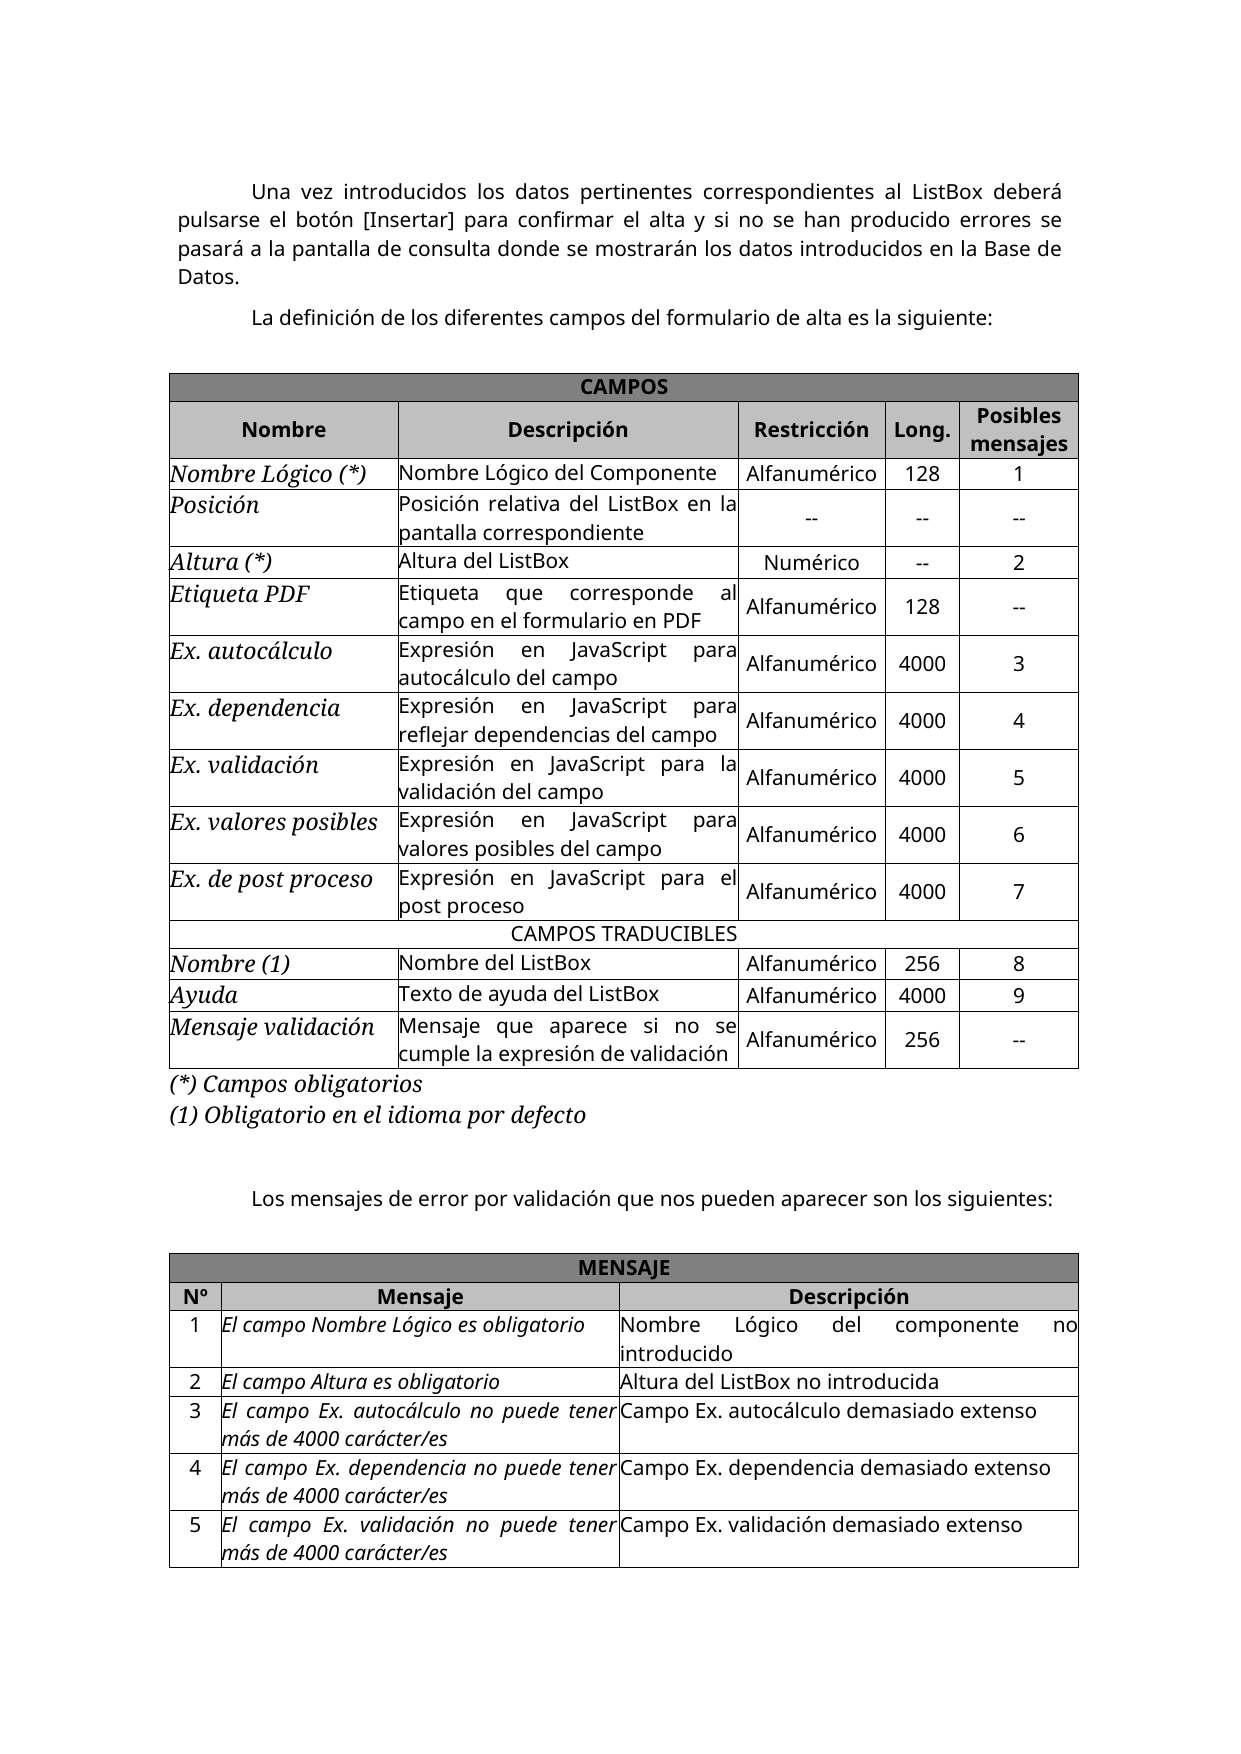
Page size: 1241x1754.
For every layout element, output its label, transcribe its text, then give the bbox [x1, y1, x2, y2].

table_cell Ex. valores posibles [170, 807, 398, 862]
table_cell 7 [960, 864, 1078, 919]
table_cell Posibles mensajes [960, 402, 1078, 458]
table_cell El campo Altura es obligatorio [222, 1368, 619, 1396]
table_cell 2 [960, 547, 1078, 578]
table_cell 2 [170, 1368, 221, 1396]
table_cell 256 [886, 949, 959, 979]
table_cell Descripción [399, 402, 738, 458]
table_cell Mensaje que aparece si no se cumple la expresión de validación [399, 1012, 738, 1068]
table_cell 5 [960, 750, 1078, 806]
text Una vez introducidos los datos pertinentes correspondientes al ListBox deberá pulsarse el botón [Insertar] para confirmar el alta y si no se han producido errores se pasará a la pantalla de consulta donde se mostrarán los datos introducidos en la Base de Datos. [177, 177, 1063, 291]
table_cell El campo Ex. validación no puede tener más de 4000 carácter/es [222, 1511, 619, 1567]
table_cell Mensaje validación [170, 1012, 398, 1068]
table_cell (1) Obligatorio en el idioma por defecto [169, 1099, 1078, 1130]
table_cell Nombre Lógico del componente no introducido [620, 1311, 1078, 1367]
table_cell 1 [960, 459, 1078, 489]
table_cell Campo Ex. dependencia demasiado extenso [620, 1454, 1078, 1510]
table_cell 5 [170, 1511, 221, 1567]
table_cell 9 [960, 980, 1078, 1011]
table_cell Campo Ex. autocálculo demasiado extenso [620, 1397, 1078, 1453]
table_cell Ayuda [170, 980, 398, 1011]
table_cell Long. [886, 402, 959, 458]
table_header MENSAJE [170, 1254, 1078, 1282]
table_cell Mensaje [222, 1283, 619, 1310]
table_cell Ex. autocálculo [170, 636, 398, 692]
table_cell Alfanumérico [739, 579, 885, 634]
table_cell 128 [886, 459, 959, 489]
table_cell Alfanumérico [739, 750, 885, 806]
table_cell -- [960, 490, 1078, 546]
table_cell Etiqueta que corresponde al campo en el formulario en PDF [399, 579, 738, 634]
table_cell 4000 [886, 980, 959, 1011]
table_cell (*) Campos obligatorios [169, 1069, 1078, 1099]
table_cell Nombre [170, 402, 398, 458]
table_cell 256 [886, 1012, 959, 1068]
table_cell Ex. dependencia [170, 693, 398, 748]
table_cell Numérico [739, 547, 885, 578]
table_cell -- [960, 1012, 1078, 1068]
text La definición de los diferentes campos del formulario de alta es la siguiente: [177, 303, 1063, 331]
table_header CAMPOS [170, 374, 1078, 401]
table_cell Alfanumérico [739, 949, 885, 979]
table_cell El campo Nombre Lógico es obligatorio [222, 1311, 619, 1367]
table_cell -- [886, 547, 959, 578]
table_cell 4000 [886, 750, 959, 806]
table_cell 3 [960, 636, 1078, 692]
table_cell Nombre (1) [170, 949, 398, 979]
table_cell Ex. validación [170, 750, 398, 806]
text Los mensajes de error por validación que nos pueden aparecer son los siguientes: [177, 1184, 1063, 1212]
table_cell Nombre Lógico (*) [170, 459, 398, 489]
table_cell Nombre del ListBox [399, 949, 738, 979]
table_cell Posición [170, 490, 398, 546]
table_cell Nombre Lógico del Componente [399, 459, 738, 489]
table_cell Descripción [620, 1283, 1078, 1310]
table_cell 6 [960, 807, 1078, 862]
table_cell Expresión en JavaScript para reflejar dependencias del campo [399, 693, 738, 748]
table_cell 4000 [886, 693, 959, 748]
table_cell 4000 [886, 636, 959, 692]
table_cell 4 [170, 1454, 221, 1510]
table_cell Ex. de post proceso [170, 864, 398, 919]
table_cell Etiqueta PDF [170, 579, 398, 634]
table_cell -- [739, 490, 885, 546]
table_cell Alfanumérico [739, 864, 885, 919]
table_cell Altura (*) [170, 547, 398, 578]
table_cell Nº [170, 1283, 221, 1310]
table_cell Alfanumérico [739, 807, 885, 862]
table_cell Expresión en JavaScript para el post proceso [399, 864, 738, 919]
table_cell -- [960, 579, 1078, 634]
table_cell 4 [960, 693, 1078, 748]
table_cell 4000 [886, 864, 959, 919]
table_cell Altura del ListBox no introducida [620, 1368, 1078, 1396]
table_cell 4000 [886, 807, 959, 862]
table_cell Altura del ListBox [399, 547, 738, 578]
table_cell Campo Ex. validación demasiado extenso [620, 1511, 1078, 1567]
table_cell Alfanumérico [739, 693, 885, 748]
table_cell Alfanumérico [739, 1012, 885, 1068]
table_cell Restricción [739, 402, 885, 458]
table_cell CAMPOS TRADUCIBLES [170, 921, 1078, 948]
table_cell -- [886, 490, 959, 546]
table_cell Alfanumérico [739, 636, 885, 692]
table_cell Expresión en JavaScript para autocálculo del campo [399, 636, 738, 692]
table_cell 8 [960, 949, 1078, 979]
table_cell Expresión en JavaScript para la validación del campo [399, 750, 738, 806]
table_cell El campo Ex. dependencia no puede tener más de 4000 carácter/es [222, 1454, 619, 1510]
table_cell Expresión en JavaScript para valores posibles del campo [399, 807, 738, 862]
table_cell 1 [170, 1311, 221, 1367]
table_cell 128 [886, 579, 959, 634]
table_cell Alfanumérico [739, 980, 885, 1011]
table_cell Alfanumérico [739, 459, 885, 489]
table_cell Texto de ayuda del ListBox [399, 980, 738, 1011]
table_cell 3 [170, 1397, 221, 1453]
table_cell Posición relativa del ListBox en la pantalla correspondiente [399, 490, 738, 546]
table_cell El campo Ex. autocálculo no puede tener más de 4000 carácter/es [222, 1397, 619, 1453]
